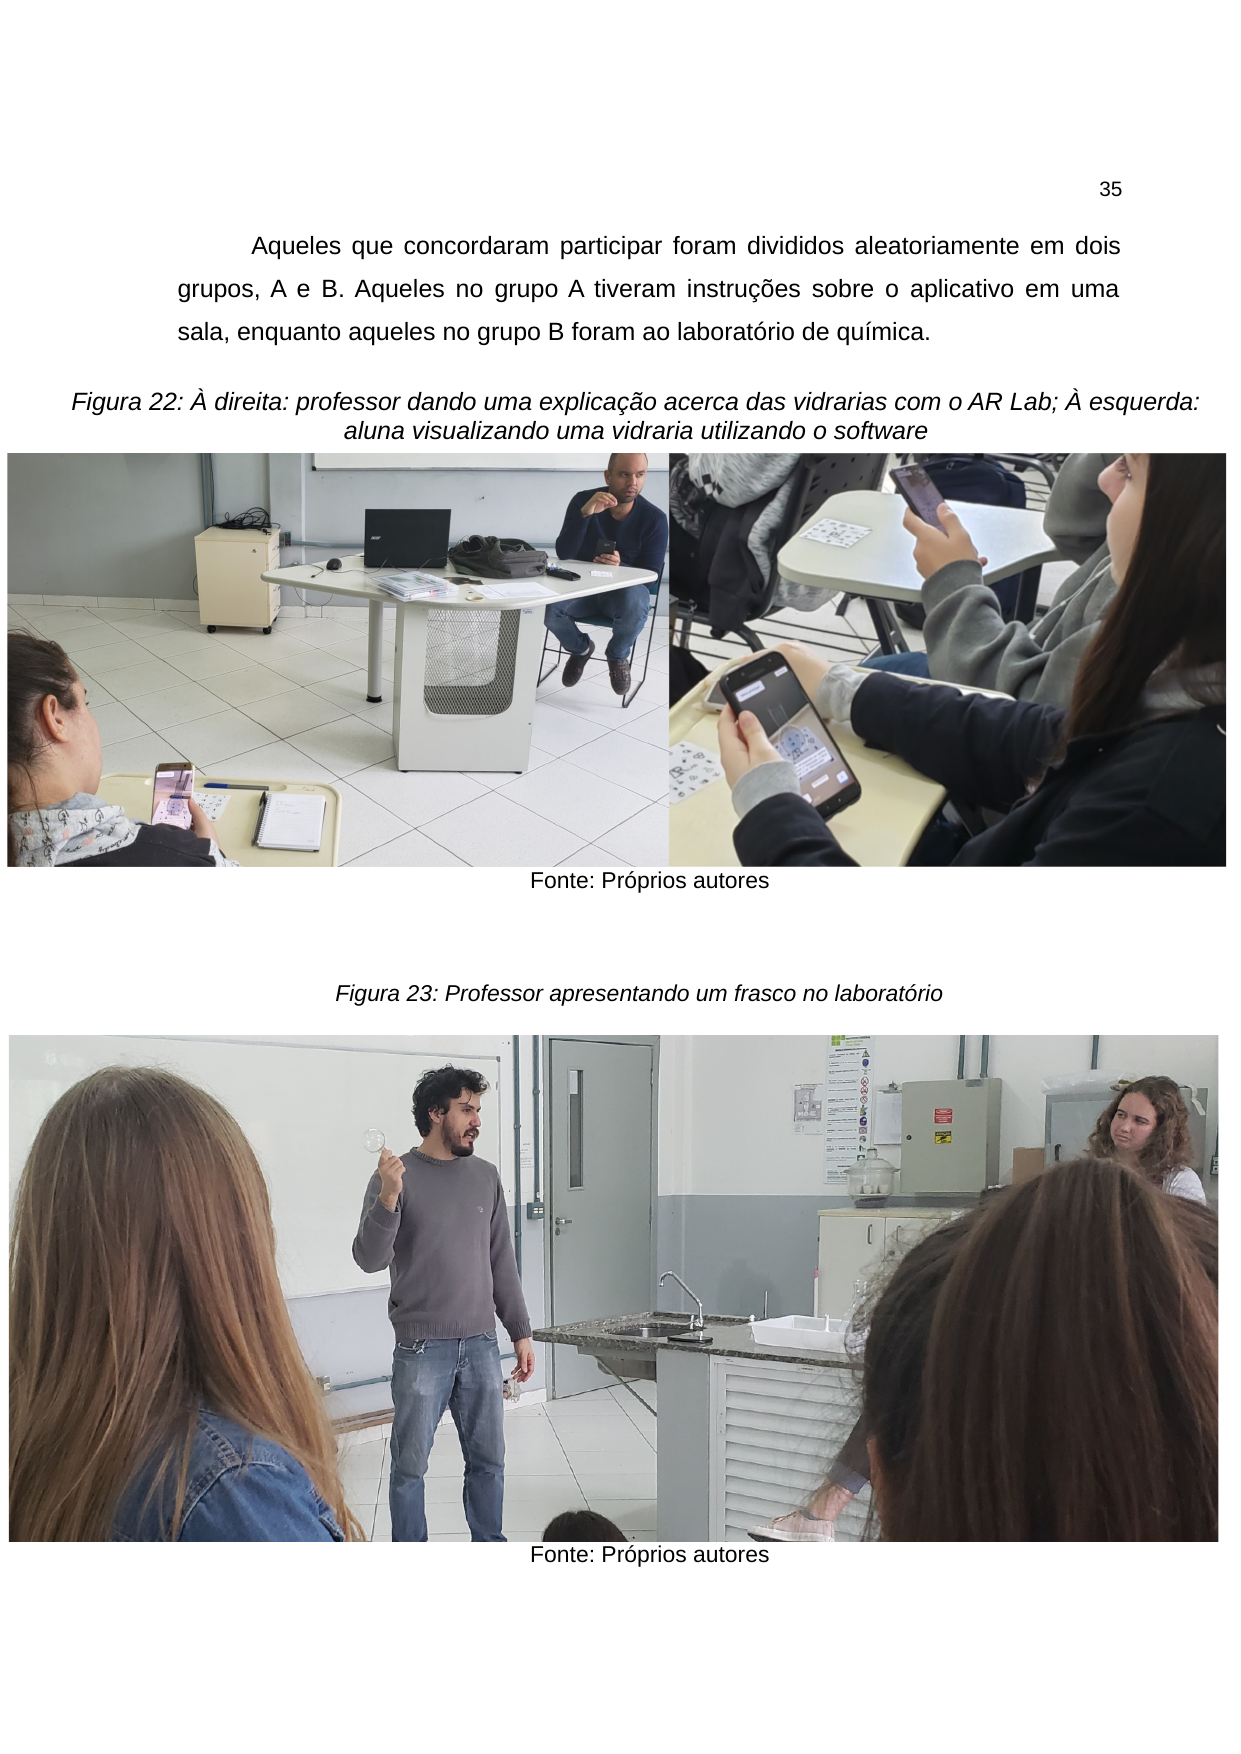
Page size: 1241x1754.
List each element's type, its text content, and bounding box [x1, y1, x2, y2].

text Figura 23: Professor apresentando um frasco no laboratório [40, 978, 1240, 1007]
text Figura 22: À direita: professor dando uma explicação acerca das vidrarias com o AR Lab; À esquerda: aluna visualizando uma vidraria utilizando o software [62, 387, 1213, 444]
picture [7, 453, 1227, 867]
text Aqueles que concordaram participar foram divididos aleatoriamente em dois grupos, A e B. Aqueles no grupo A tiveram instruções sobre o aplicativo em uma sala, enquanto aqueles no grupo B foram ao laboratório de química. [177, 231, 1122, 346]
text [62, 374, 1213, 387]
text Fonte: Próprios autores [177, 1542, 1122, 1568]
picture [8, 1035, 1219, 1542]
text [40, 965, 1240, 978]
text [40, 1007, 1240, 1361]
text Fonte: Próprios autores [177, 867, 1122, 893]
text [62, 444, 1213, 453]
